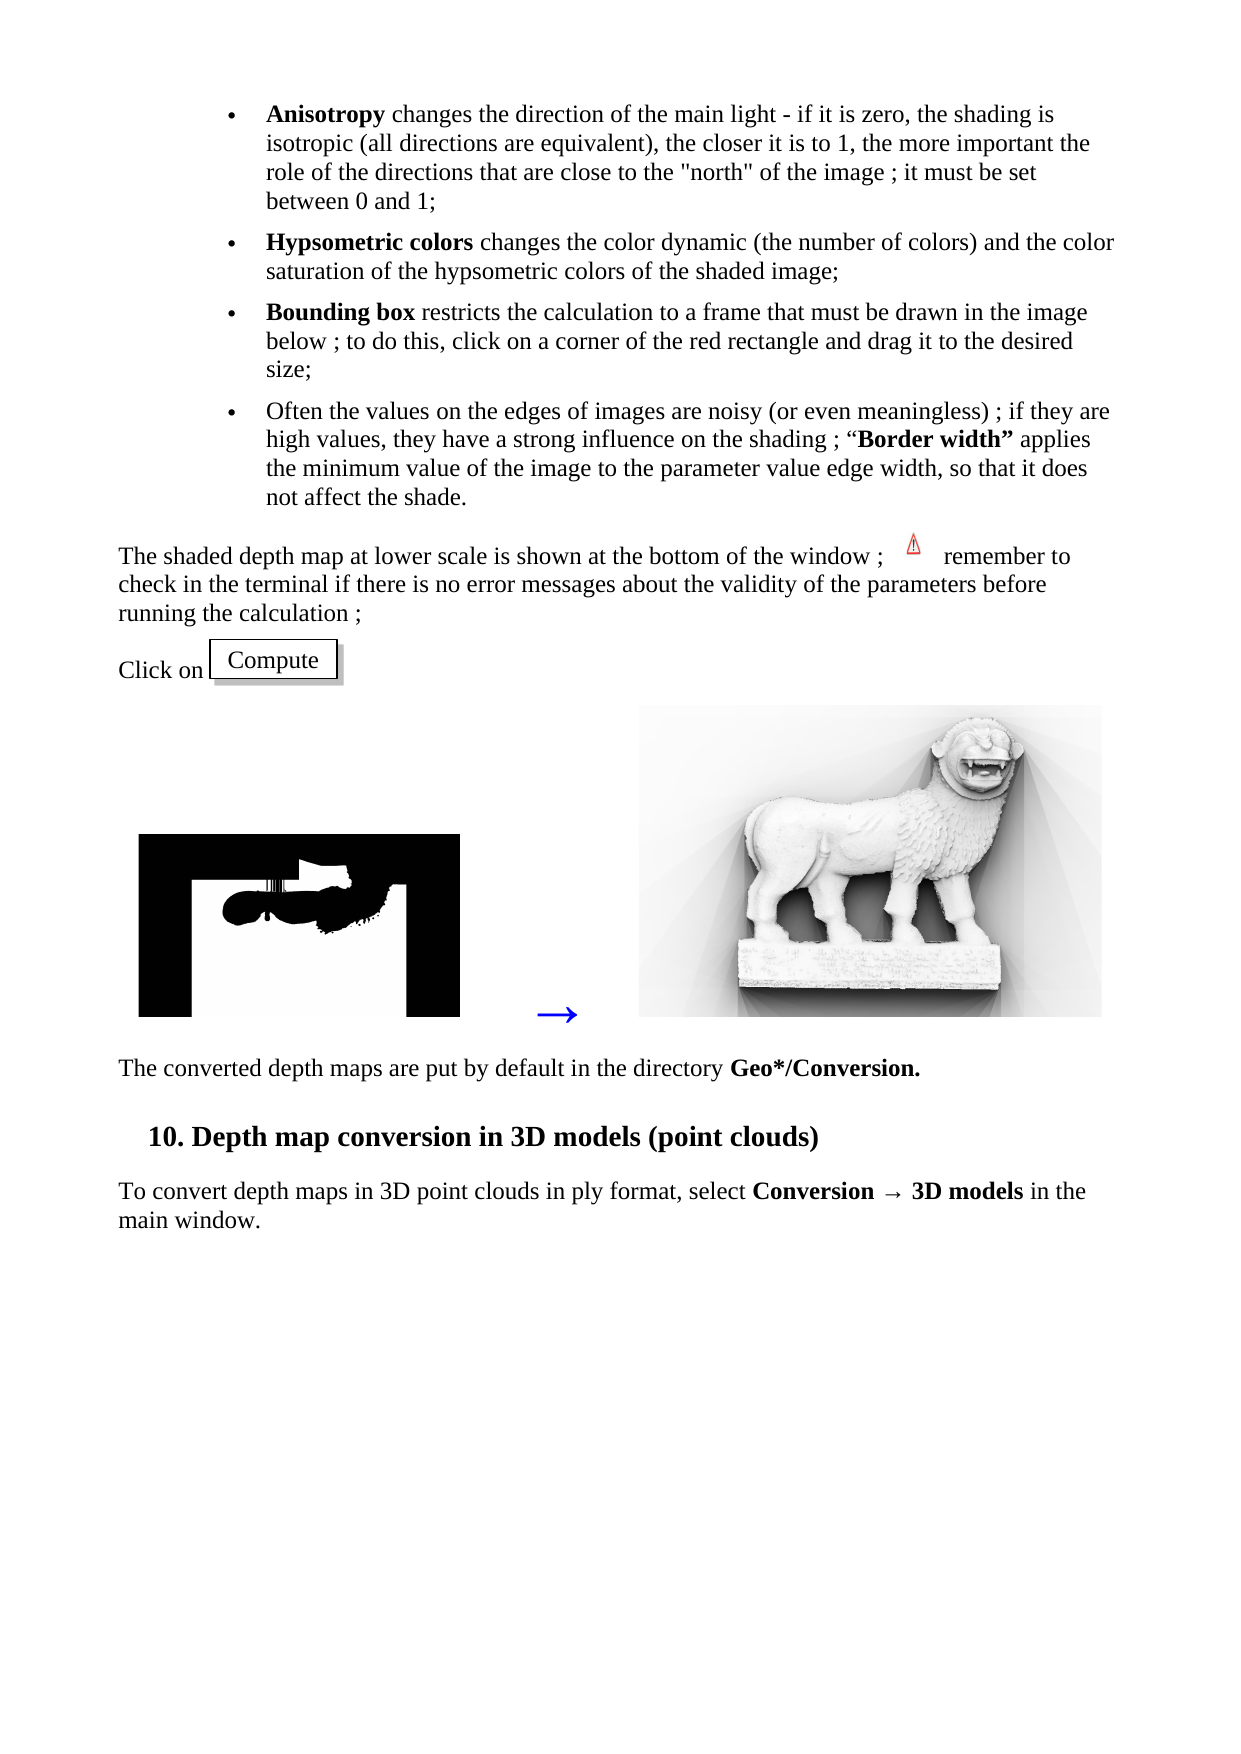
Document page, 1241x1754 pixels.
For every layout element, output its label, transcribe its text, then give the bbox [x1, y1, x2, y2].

picture [906, 532, 921, 555]
text Click on [118, 639, 214, 684]
picture [138, 834, 460, 1017]
subtitle 10. Depth map conversion in 3D models (point clouds) [118, 1119, 1122, 1153]
text The shaded depth map at lower scale is shown at the bottom of the window ; remember to check in the terminal if there is no error messages about the validity of the parameters before running the calculation ; [118, 523, 1122, 627]
text The converted depth maps are put by default in the directory Geo*/Conversion. [118, 1053, 1122, 1082]
text . [338, 639, 1122, 684]
list Anisotropy changes the direction of the main light - if it is zero, the shading is isotropic (all directions are equivalent), the closer it is to 1, the more important the role of the directions that are close to the "north" of the image ; it must be set between 0 and 1; [228, 99, 1122, 214]
list Bounding box restricts the calculation to a frame that must be drawn in the image below ; to do this, click on a corner of the red rectangle and drag it to the desired size; [228, 297, 1122, 383]
picture [638, 705, 1102, 1017]
text To convert depth maps in 3D point clouds in ply format, select Conversion → 3D models in the main window. [118, 1176, 1122, 1234]
list Often the values ​​on the edges of images are noisy (or even meaningless) ; if they are high values​​, they have a strong influence on the shading ; “Border width” applies the minimum value of the image to the parameter value edge width, so that it does not affect the shade. [228, 396, 1122, 511]
text → [118, 697, 1122, 1041]
list Hypsometric colors changes the color dynamic (the number of colors) and the color saturation of the hypsometric colors of the shaded image; [228, 227, 1122, 284]
